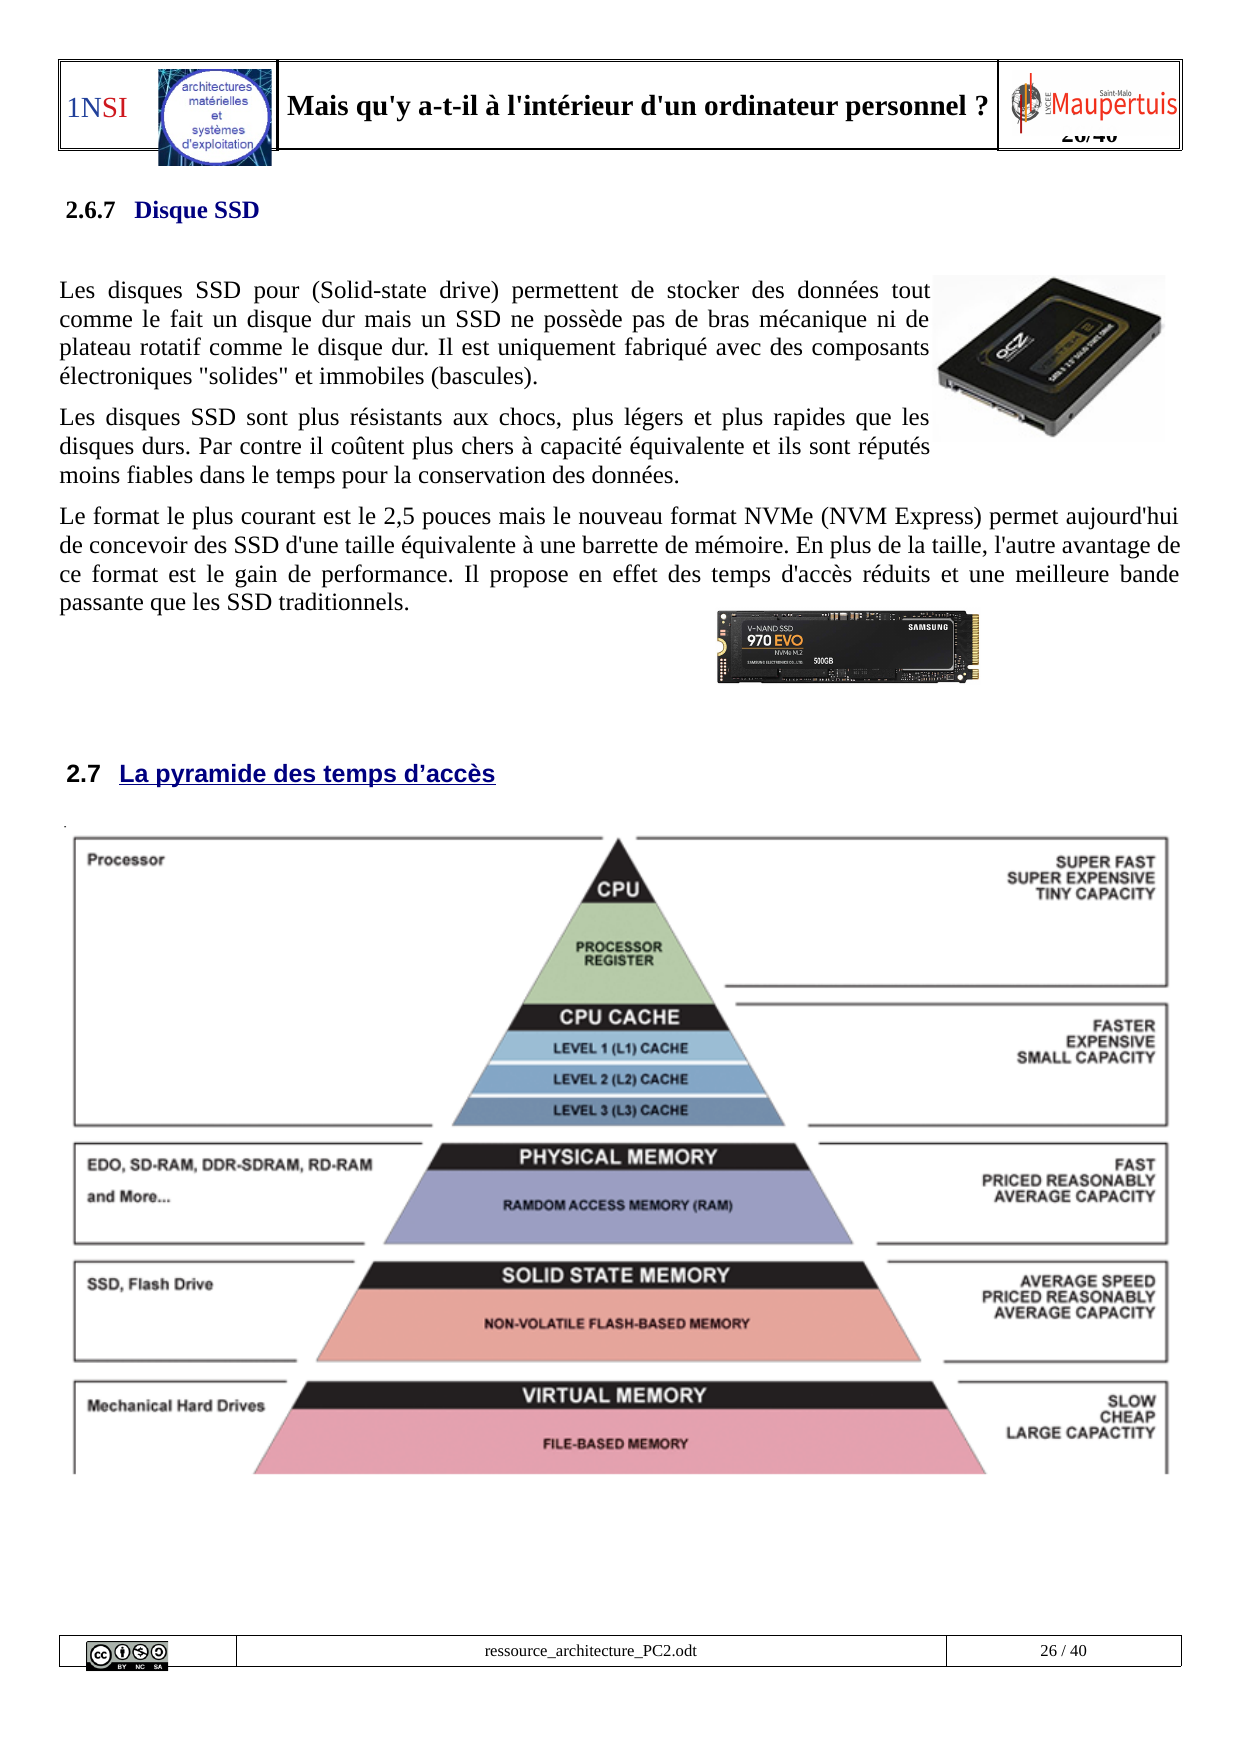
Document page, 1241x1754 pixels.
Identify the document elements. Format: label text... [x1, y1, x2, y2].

subtitle La pyramide des temps d’accès [59, 759, 1181, 788]
picture [715, 607, 981, 685]
text Les disques SSD sont plus résistants aux chocs, plus légers et plus rapides que les disques durs. Par contre il coûtent plus chers à capacité équivalente et ils sont réputés moins fiables dans le temps pour la conservation des données. [59, 402, 1181, 489]
picture [86, 1641, 169, 1672]
text Les disques SSD pour (Solid-state drive) permettent de stocker des données tout comme le fait un disque dur mais un SSD ne possède pas de bras mécanique ni de plateau rotatif comme le disque dur. Il est uniquement fabriqué avec des composants électroniques "solides" et immobiles (bascules). [59, 275, 931, 390]
picture [158, 69, 272, 166]
text Le format le plus courant est le 2,5 pouces mais le nouveau format NVMe (NVM Express) permet aujourd'hui de concevoir des SSD d'une taille équivalente à une barrette de mémoire. En plus de la taille, l'autre avantage de ce format est le gain de performance. Il propose en effet des temps d'accès réduits et une meilleure bande passante que les SSD traditionnels. [59, 501, 1181, 616]
picture [1011, 70, 1179, 136]
subtitle Disque SSD [59, 195, 1181, 224]
picture [59, 826, 1182, 1494]
picture [931, 275, 1166, 442]
